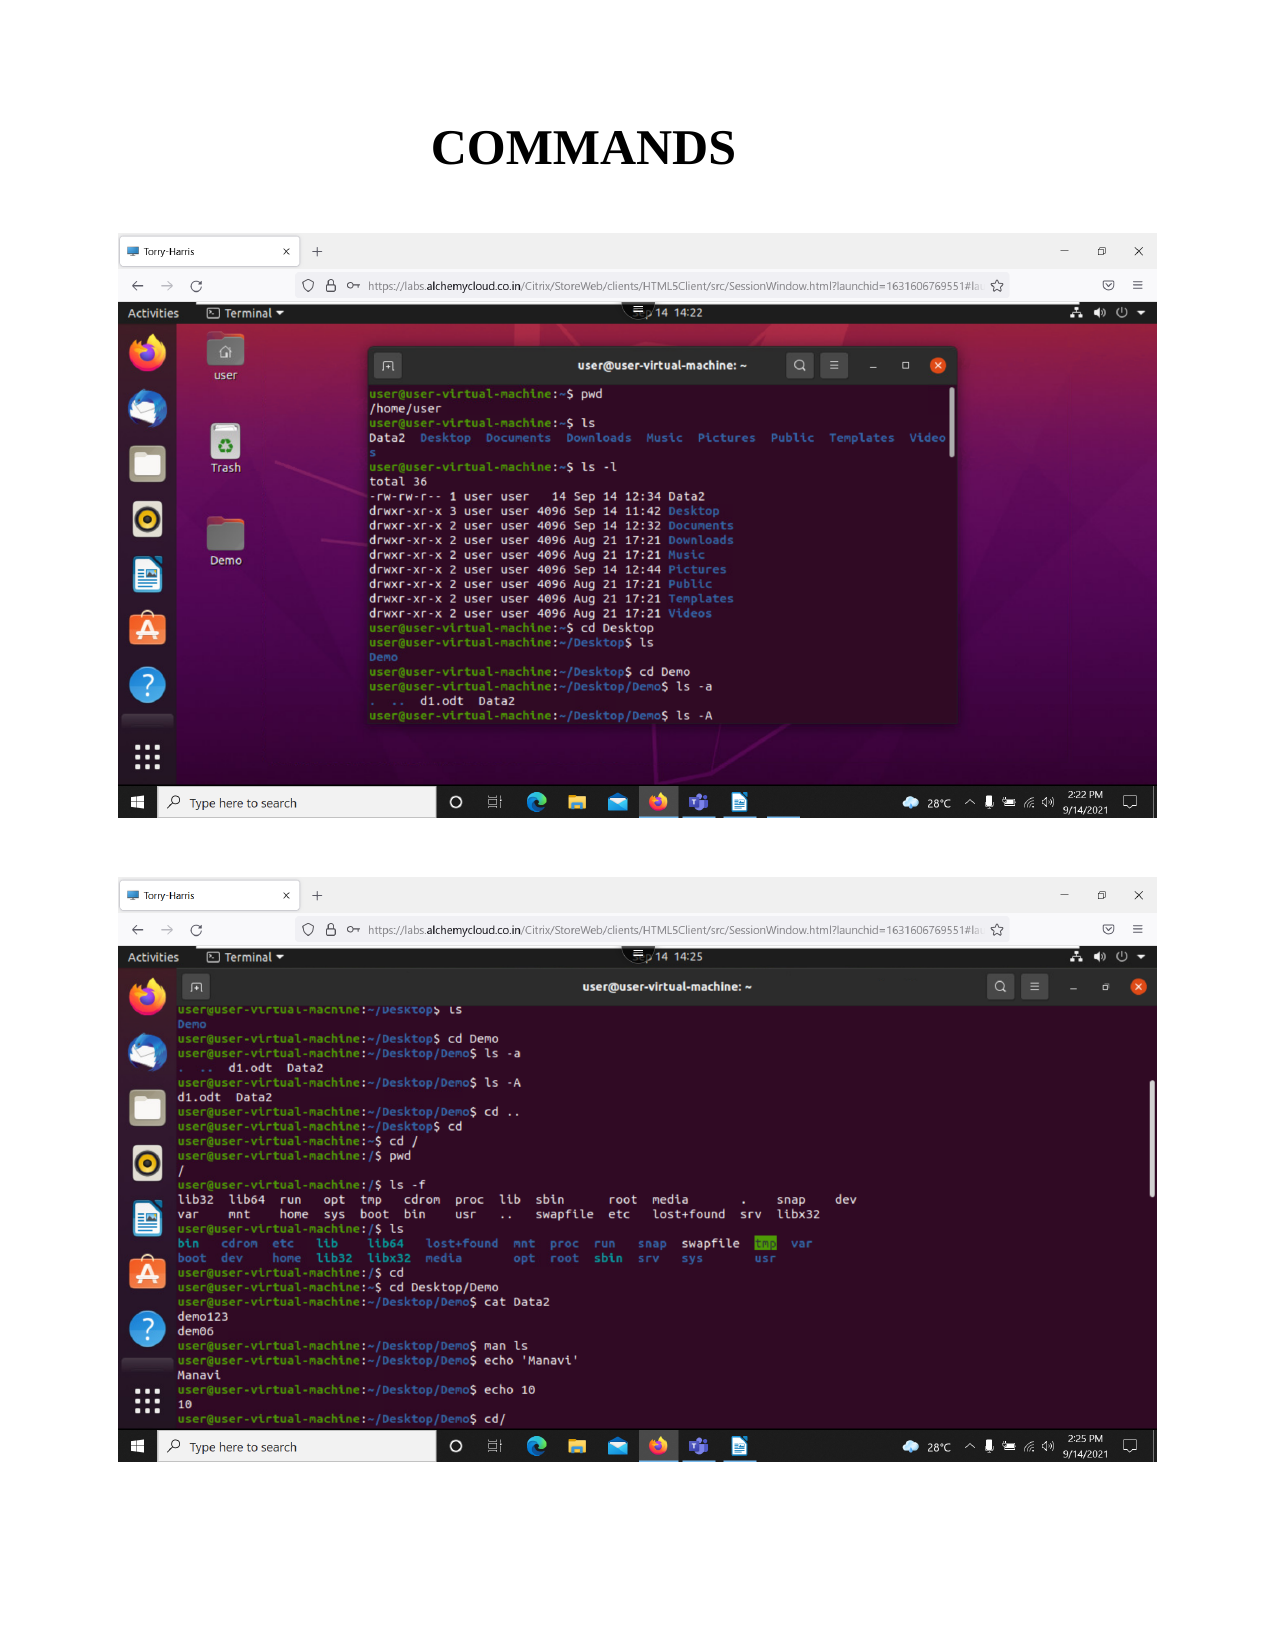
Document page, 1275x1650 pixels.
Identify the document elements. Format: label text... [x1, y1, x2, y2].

picture [118, 877, 1157, 1462]
picture [118, 233, 1157, 818]
text COMMANDS [118, 118, 1157, 176]
